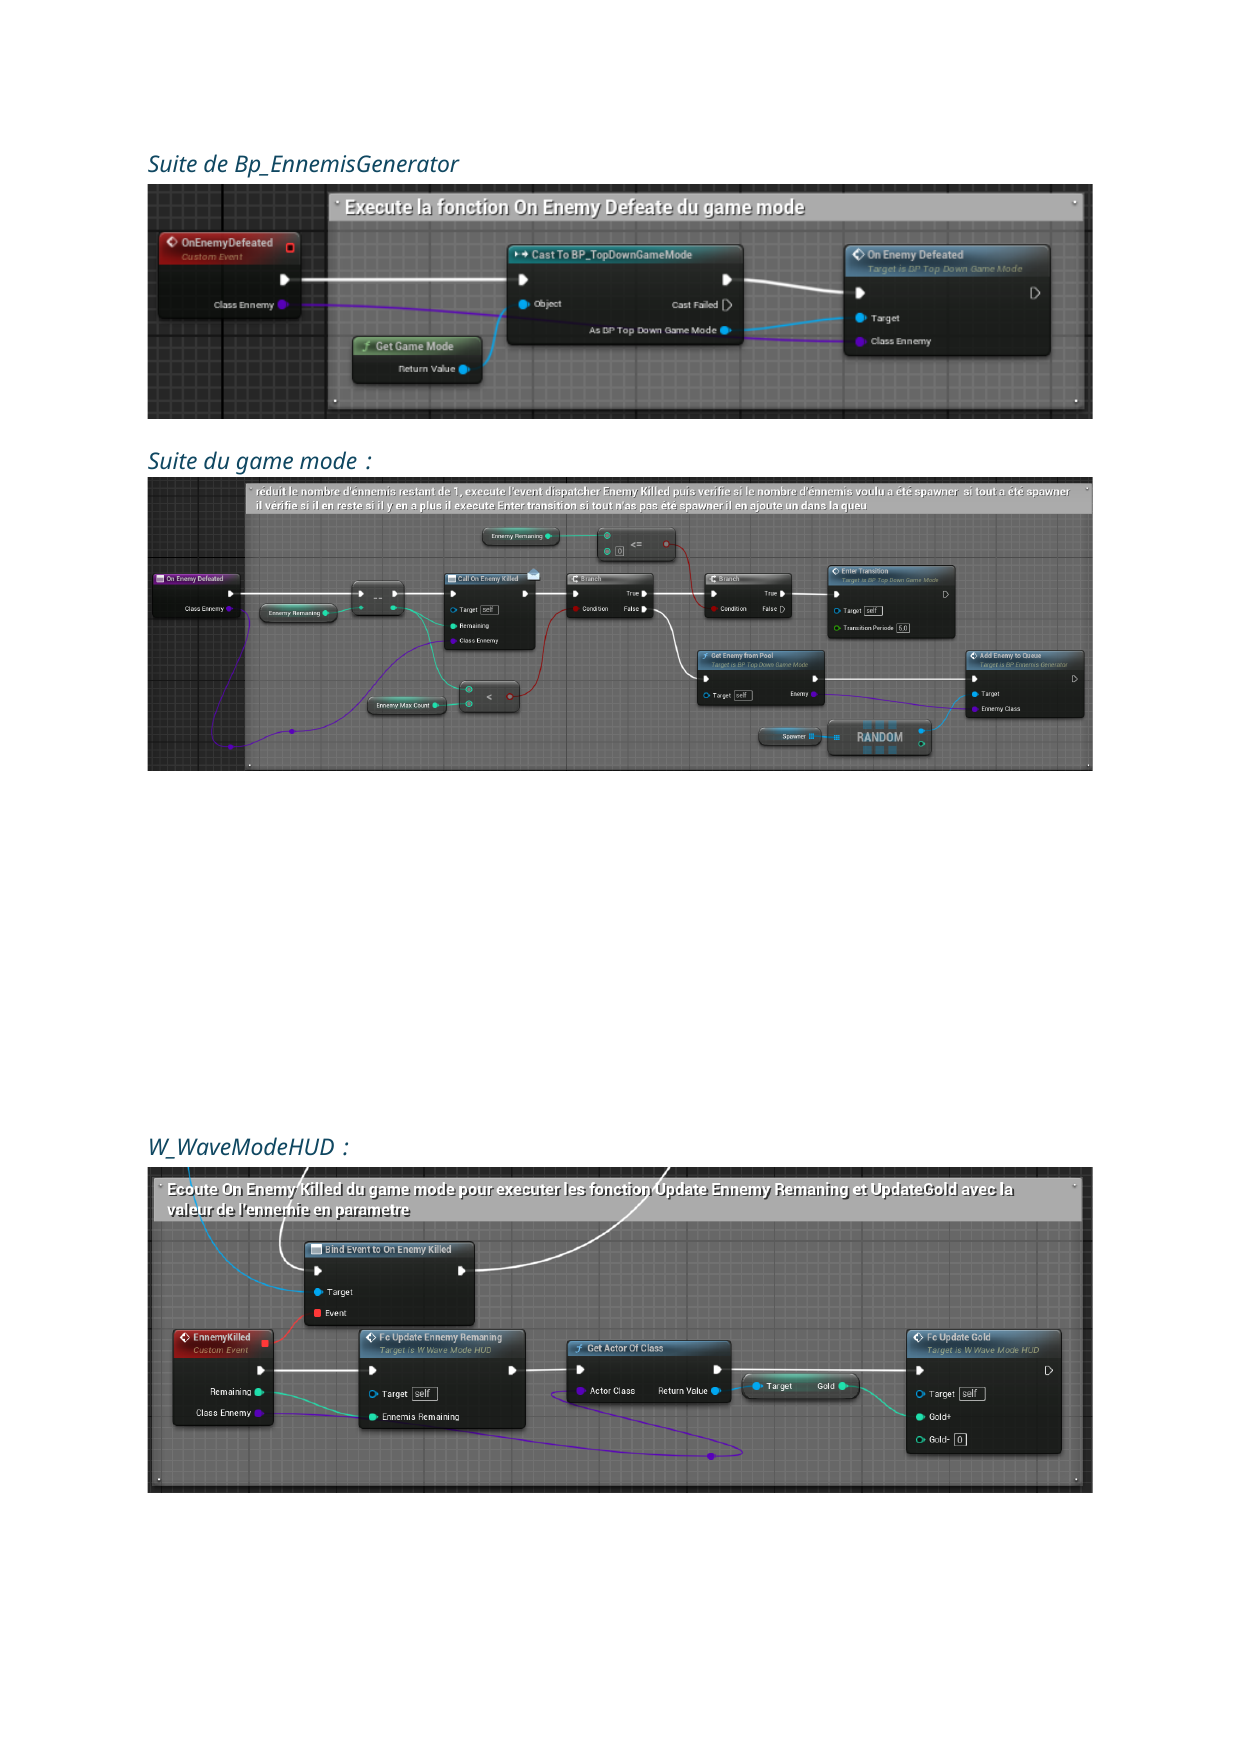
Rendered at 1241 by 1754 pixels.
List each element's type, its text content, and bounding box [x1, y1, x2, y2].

subtitle Suite de Bp_EnnemisGenerator [148, 148, 1093, 179]
subtitle W_WaveModeHUD : [148, 1131, 1093, 1162]
subtitle Suite du game mode : [148, 445, 1093, 477]
